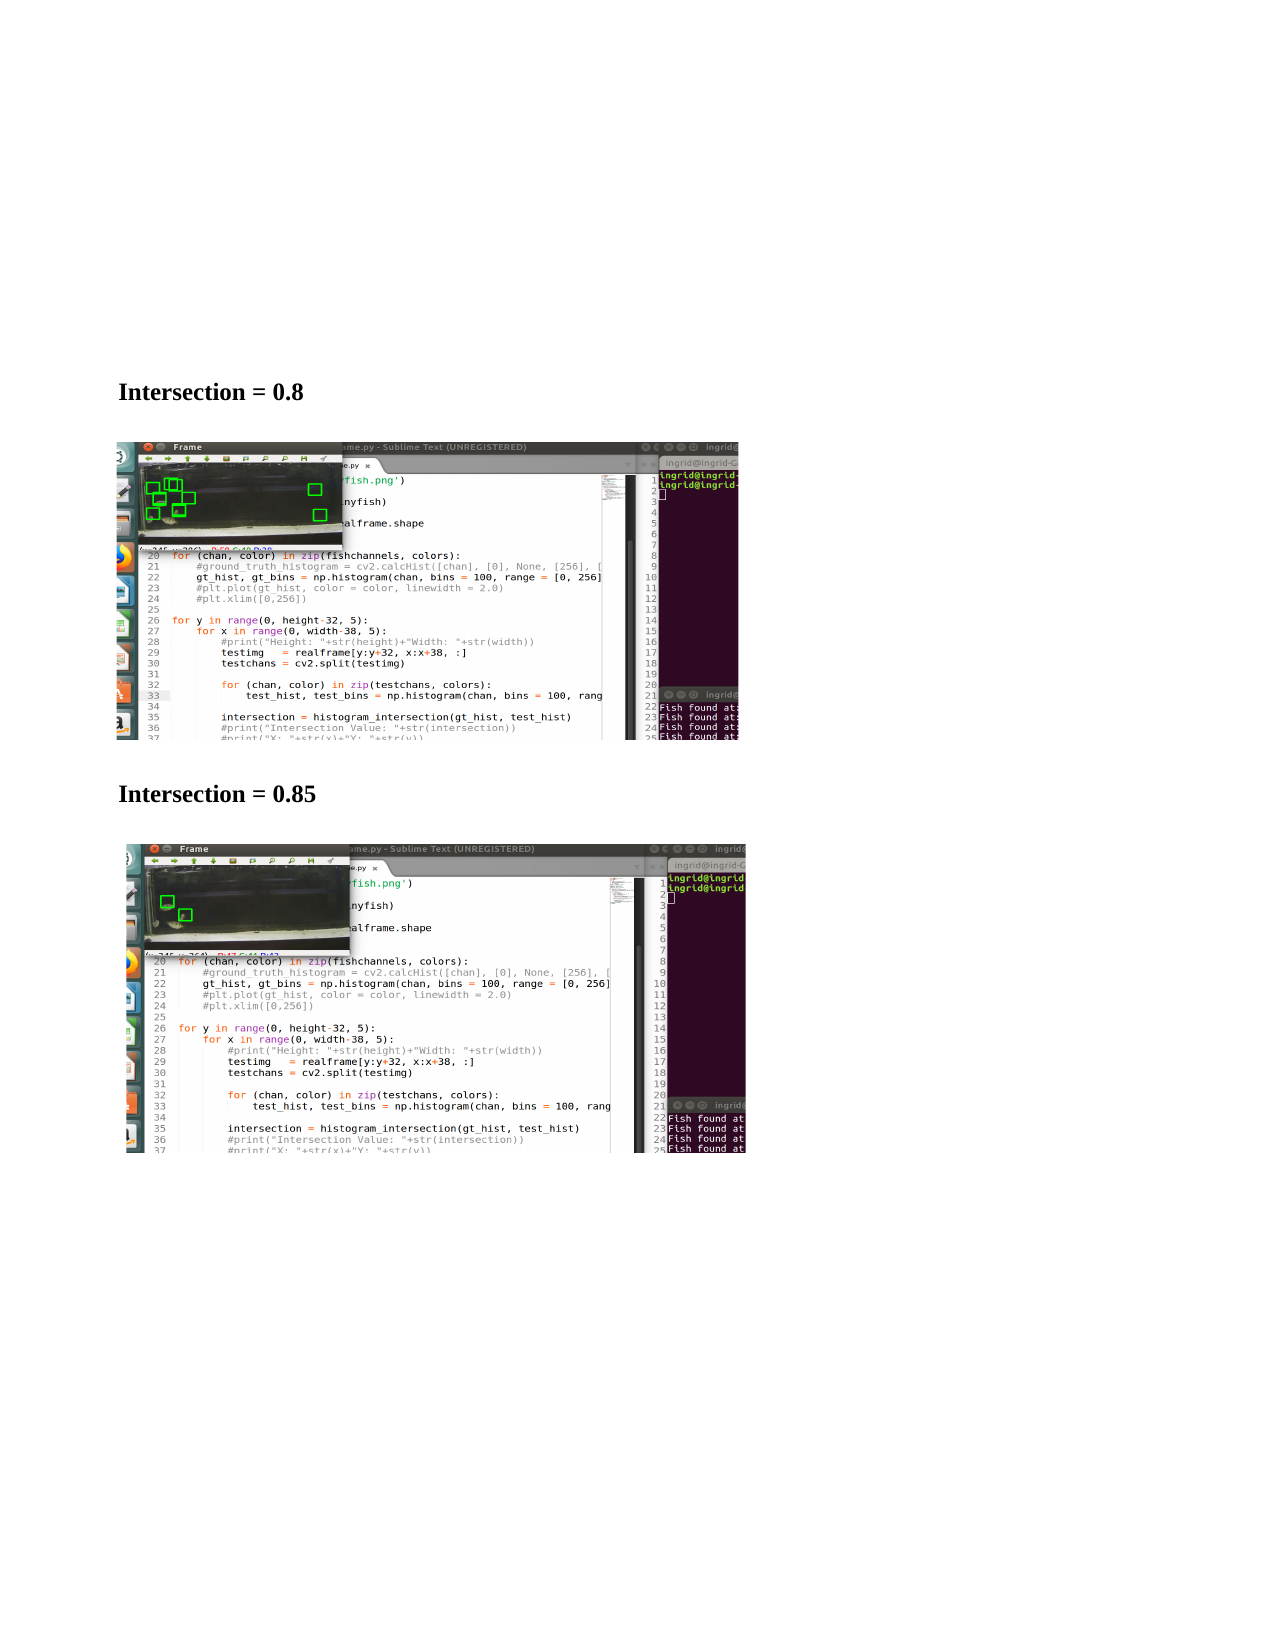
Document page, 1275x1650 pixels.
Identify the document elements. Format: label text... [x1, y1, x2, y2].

picture [126, 844, 185, 927]
picture [116, 442, 167, 517]
text Intersection = 0.8 [118, 377, 1157, 406]
text Intersection = 0.85 [118, 779, 1157, 808]
